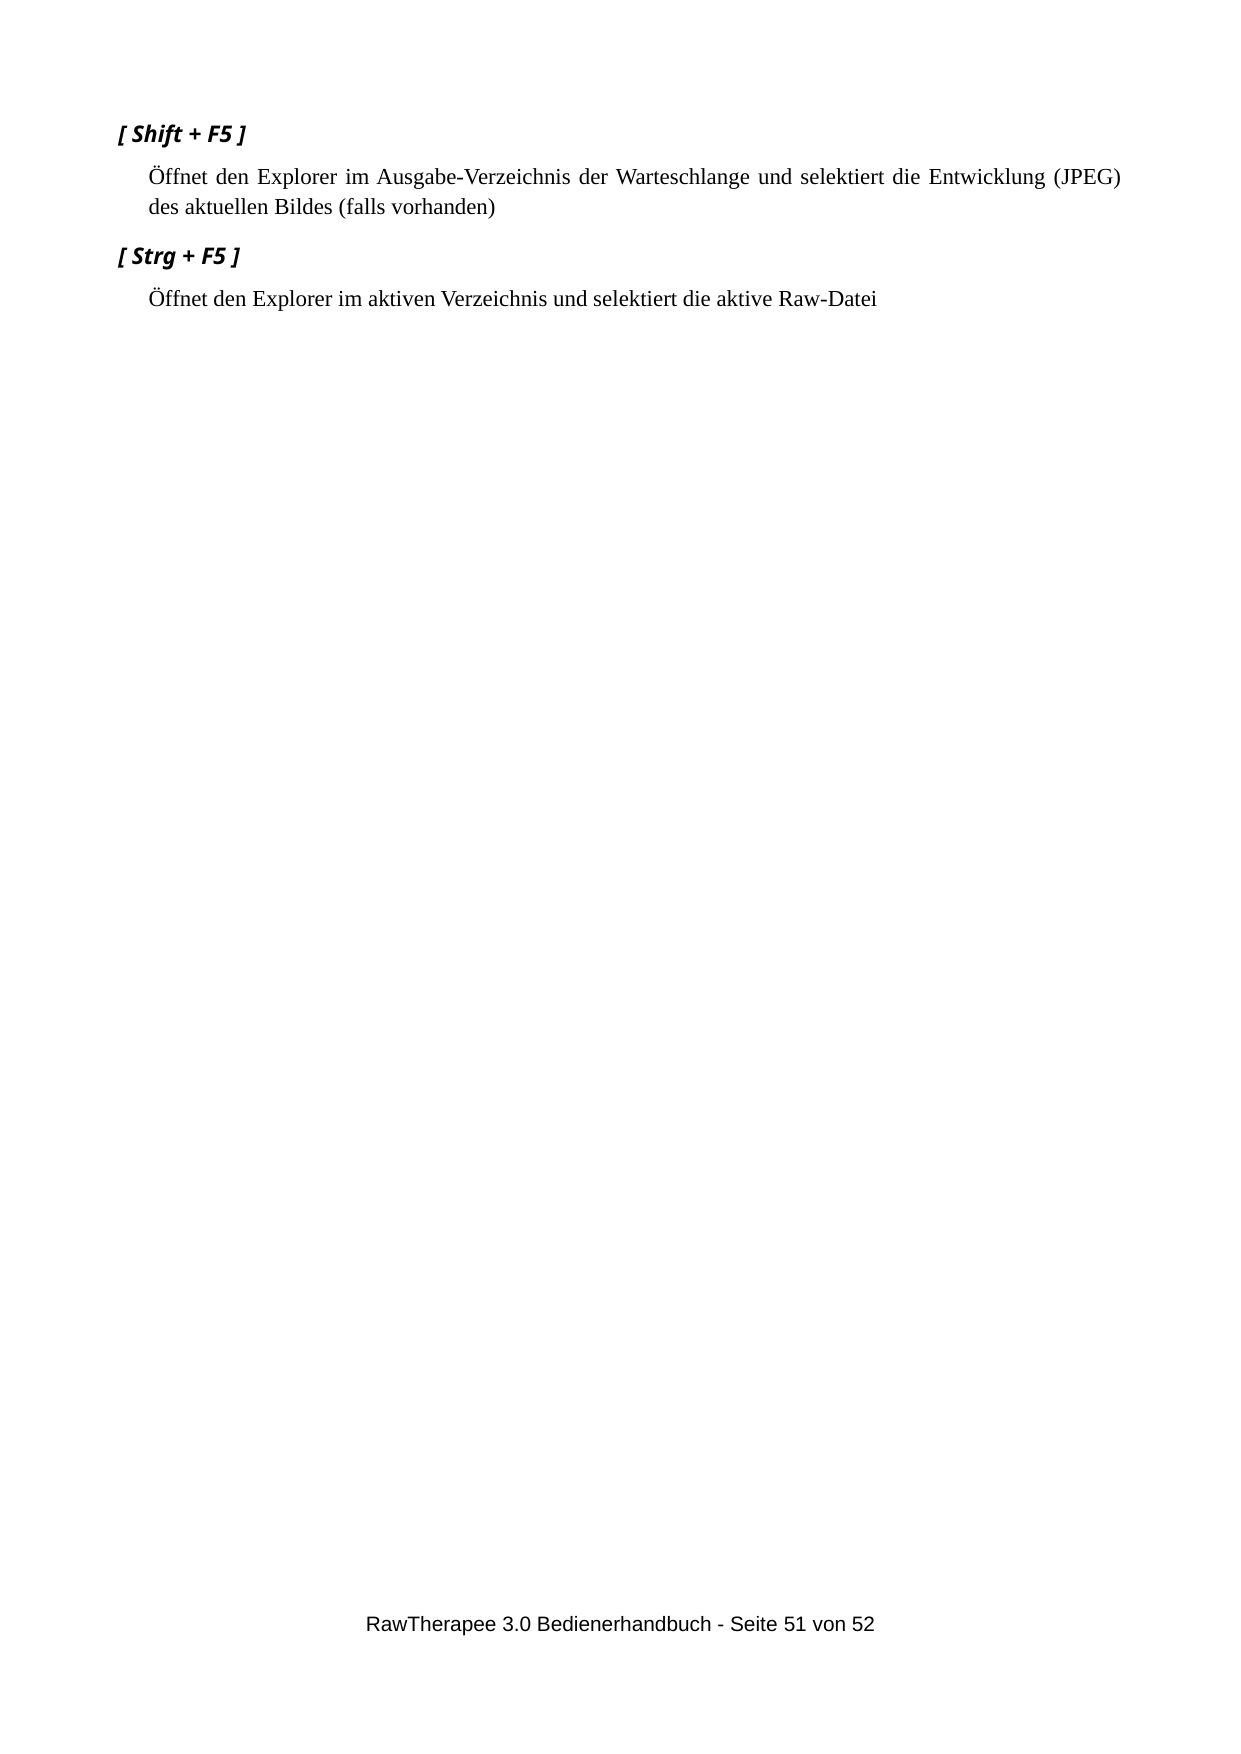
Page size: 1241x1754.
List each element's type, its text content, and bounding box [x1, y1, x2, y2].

subtitle [ Shift + F5 ] [118, 118, 1122, 149]
subtitle [ Strg + F5 ] [118, 239, 1122, 271]
text Öffnet den Explorer im aktiven Verzeichnis und selektiert die aktive Raw-Datei [148, 281, 1122, 311]
text Öffnet den Explorer im Ausgabe-Verzeichnis der Warteschlange und selektiert die Entwicklung (JPEG) des aktuellen Bildes (falls vorhanden) [148, 159, 1122, 219]
